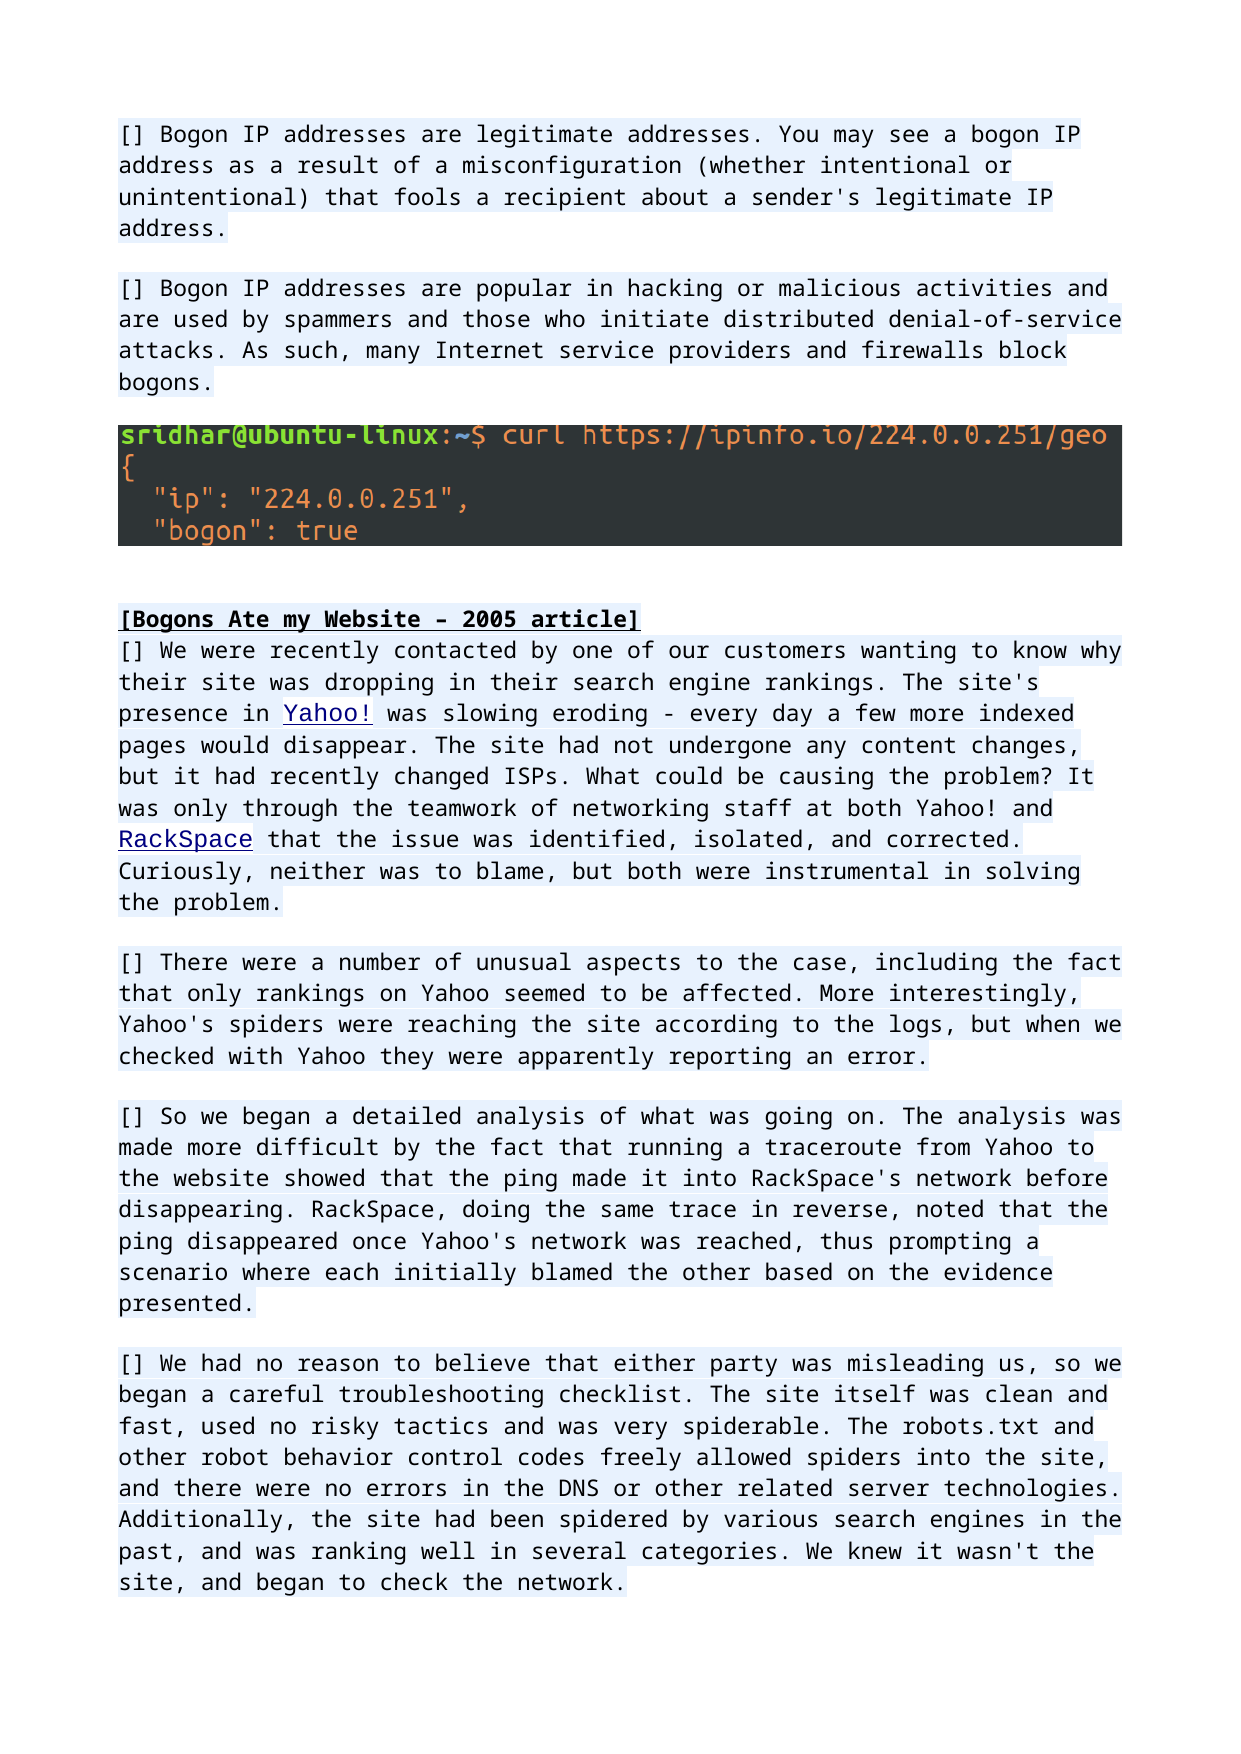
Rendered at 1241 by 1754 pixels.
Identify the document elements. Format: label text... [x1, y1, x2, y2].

text [] There were a number of unusual aspects to the case, including the fact that only rankings on Yahoo seemed to be affected. More interestingly, Yahoo's spiders were reaching the site according to the logs, but when we checked with Yahoo they were apparently reporting an error. [118, 946, 1122, 1071]
picture [118, 425, 1123, 546]
text [] So we began a detailed analysis of what was going on. The analysis was made more difficult by the fact that running a traceroute from Yahoo to the website showed that the ping made it into RackSpace's network before disappearing. RackSpace, doing the same trace in reverse, noted that the ping disappeared once Yahoo's network was reached, thus prompting a scenario where each initially blamed the other based on the evidence presented. [118, 1100, 1122, 1318]
text [] We were recently contacted by one of our customers wanting to know why their site was dropping in their search engine rankings. The site's presence in Yahoo! was slowing eroding - every day a few more indexed pages would disappear. The site had not undergone any content changes, but it had recently changed ISPs. What could be causing the problem? It was only through the teamwork of networking staff at both Yahoo! and RackSpace that the issue was identified, isolated, and corrected. Curiously, neither was to blame, but both were instrumental in solving the problem. [118, 634, 1122, 917]
text [] Bogon IP addresses are popular in hacking or malicious activities and are used by spammers and those who initiate distributed denial-of-service attacks. As such, many Internet service providers and firewalls block bogons. [118, 272, 1122, 397]
text [] Bogon IP addresses are legitimate addresses. You may see a bogon IP address as a result of a misconfiguration (whether intentional or unintentional) that fools a recipient about a sender's legitimate IP address. [118, 118, 1122, 243]
text [Bogons Ate my Website – 2005 article] [118, 603, 1122, 634]
text [] We had no reason to believe that either party was misleading us, so we began a careful troubleshooting checklist. The site itself was clean and fast, used no risky tactics and was very spiderable. The robots.txt and other robot behavior control codes freely allowed spiders into the site, and there were no errors in the DNS or other related server technologies. Additionally, the site had been spidered by various search engines in the past, and was ranking well in several categories. We knew it wasn't the site, and began to check the network. [118, 1347, 1122, 1597]
